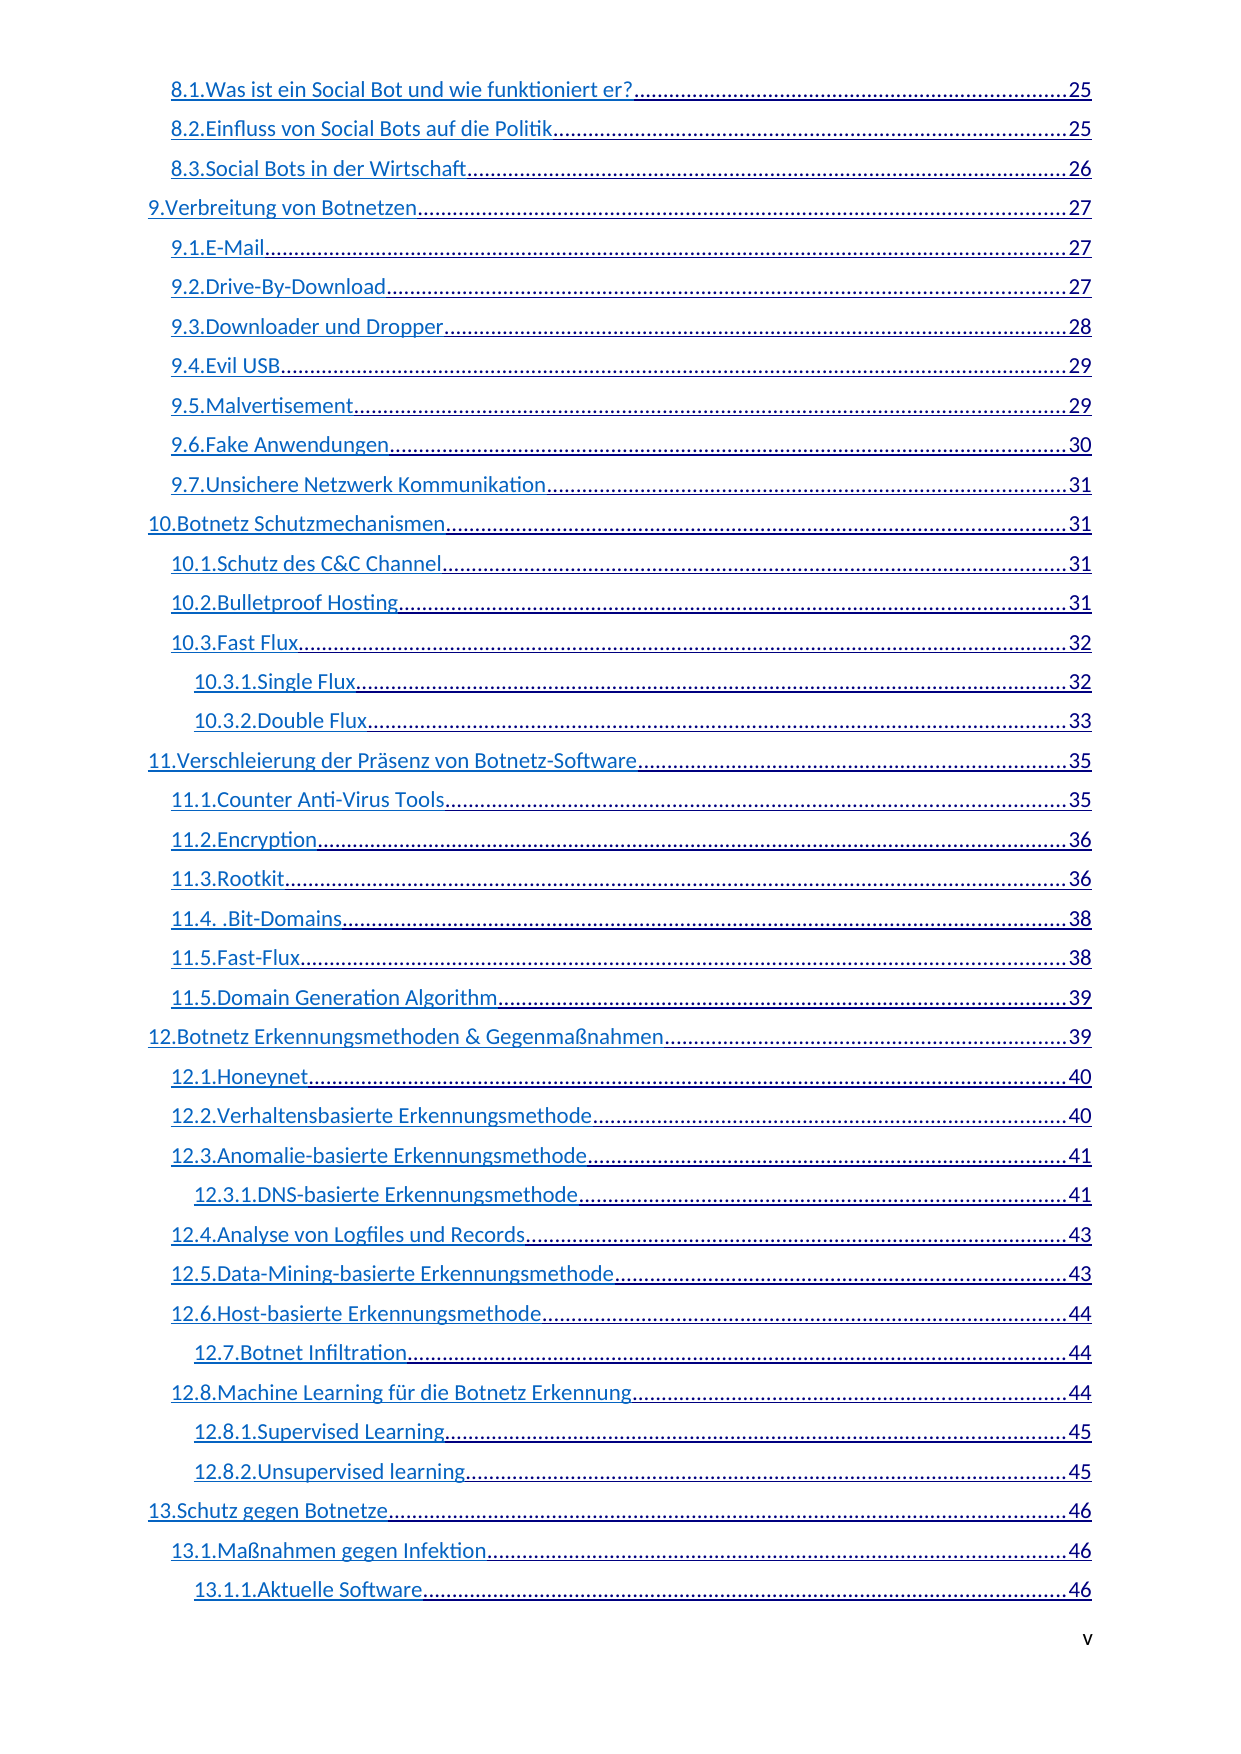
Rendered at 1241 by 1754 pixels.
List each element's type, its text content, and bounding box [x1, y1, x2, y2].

text 12.Botnetz Erkennungsmethoden & Gegenmaßnahmen 39 [148, 1022, 1093, 1051]
text 10.3.Fast Flux 32 [171, 628, 1093, 656]
text 8.2.Einfluss von Social Bots auf die Politik 25 [171, 114, 1093, 142]
text 11.2.Encryption 36 [171, 825, 1093, 853]
text 9.4.Evil USB 29 [171, 351, 1093, 379]
text 13.Schutz gegen Botnetze 46 [148, 1496, 1093, 1524]
text 11.4. .Bit-Domains 38 [171, 904, 1093, 932]
text 12.8.2.Unsupervised learning 45 [193, 1457, 1093, 1485]
text 12.8.1.Supervised Learning 45 [193, 1417, 1093, 1445]
text 12.3.Anomalie-basierte Erkennungsmethode 41 [171, 1141, 1093, 1169]
text 13.1.1.Aktuelle Software 46 [193, 1575, 1093, 1603]
text 9.Verbreitung von Botnetzen 27 [148, 193, 1093, 221]
text 12.5.Data-Mining-basierte Erkennungsmethode 43 [171, 1259, 1093, 1287]
text 11.5.Domain Generation Algorithm 39 [171, 983, 1093, 1011]
text 11.3.Rootkit 36 [171, 864, 1093, 893]
text 9.6.Fake Anwendungen 30 [171, 430, 1093, 458]
text 10.1.Schutz des C&C Channel 31 [171, 549, 1093, 577]
text 12.2.Verhaltensbasierte Erkennungsmethode 40 [171, 1101, 1093, 1129]
text 12.8.Machine Learning für die Botnetz Erkennung 44 [171, 1378, 1093, 1406]
text 12.1.Honeynet 40 [171, 1062, 1093, 1090]
text 12.6.Host-basierte Erkennungsmethode 44 [171, 1299, 1093, 1327]
text 9.7.Unsichere Netzwerk Kommunikation 31 [171, 470, 1093, 498]
text 9.1.E-Mail 27 [171, 233, 1093, 261]
text 13.1.Maßnahmen gegen Infektion 46 [171, 1536, 1093, 1564]
text 11.5.Fast-Flux 38 [171, 943, 1093, 972]
text 10.2.Bulletproof Hosting 31 [171, 588, 1093, 616]
text 9.2.Drive-By-Download 27 [171, 272, 1093, 300]
text 12.3.1.DNS-basierte Erkennungsmethode 41 [193, 1180, 1093, 1208]
text 8.1.Was ist ein Social Bot und wie funktioniert er? 25 [171, 75, 1093, 103]
text 9.5.Malvertisement 29 [171, 391, 1093, 419]
text 12.4.Analyse von Logfiles und Records 43 [171, 1220, 1093, 1248]
text 9.3.Downloader und Dropper 28 [171, 312, 1093, 340]
text 10.3.1.Single Flux 32 [193, 667, 1093, 695]
text 8.3.Social Bots in der Wirtschaft 26 [171, 154, 1093, 182]
text 11.1.Counter Anti-Virus Tools 35 [171, 786, 1093, 814]
text 11.Verschleierung der Präsenz von Botnetz-Software 35 [148, 746, 1093, 774]
text 10.3.2.Double Flux 33 [193, 707, 1093, 735]
text 12.7.Botnet Infiltration 44 [193, 1338, 1093, 1366]
text 10.Botnetz Schutzmechanismen 31 [148, 509, 1093, 537]
